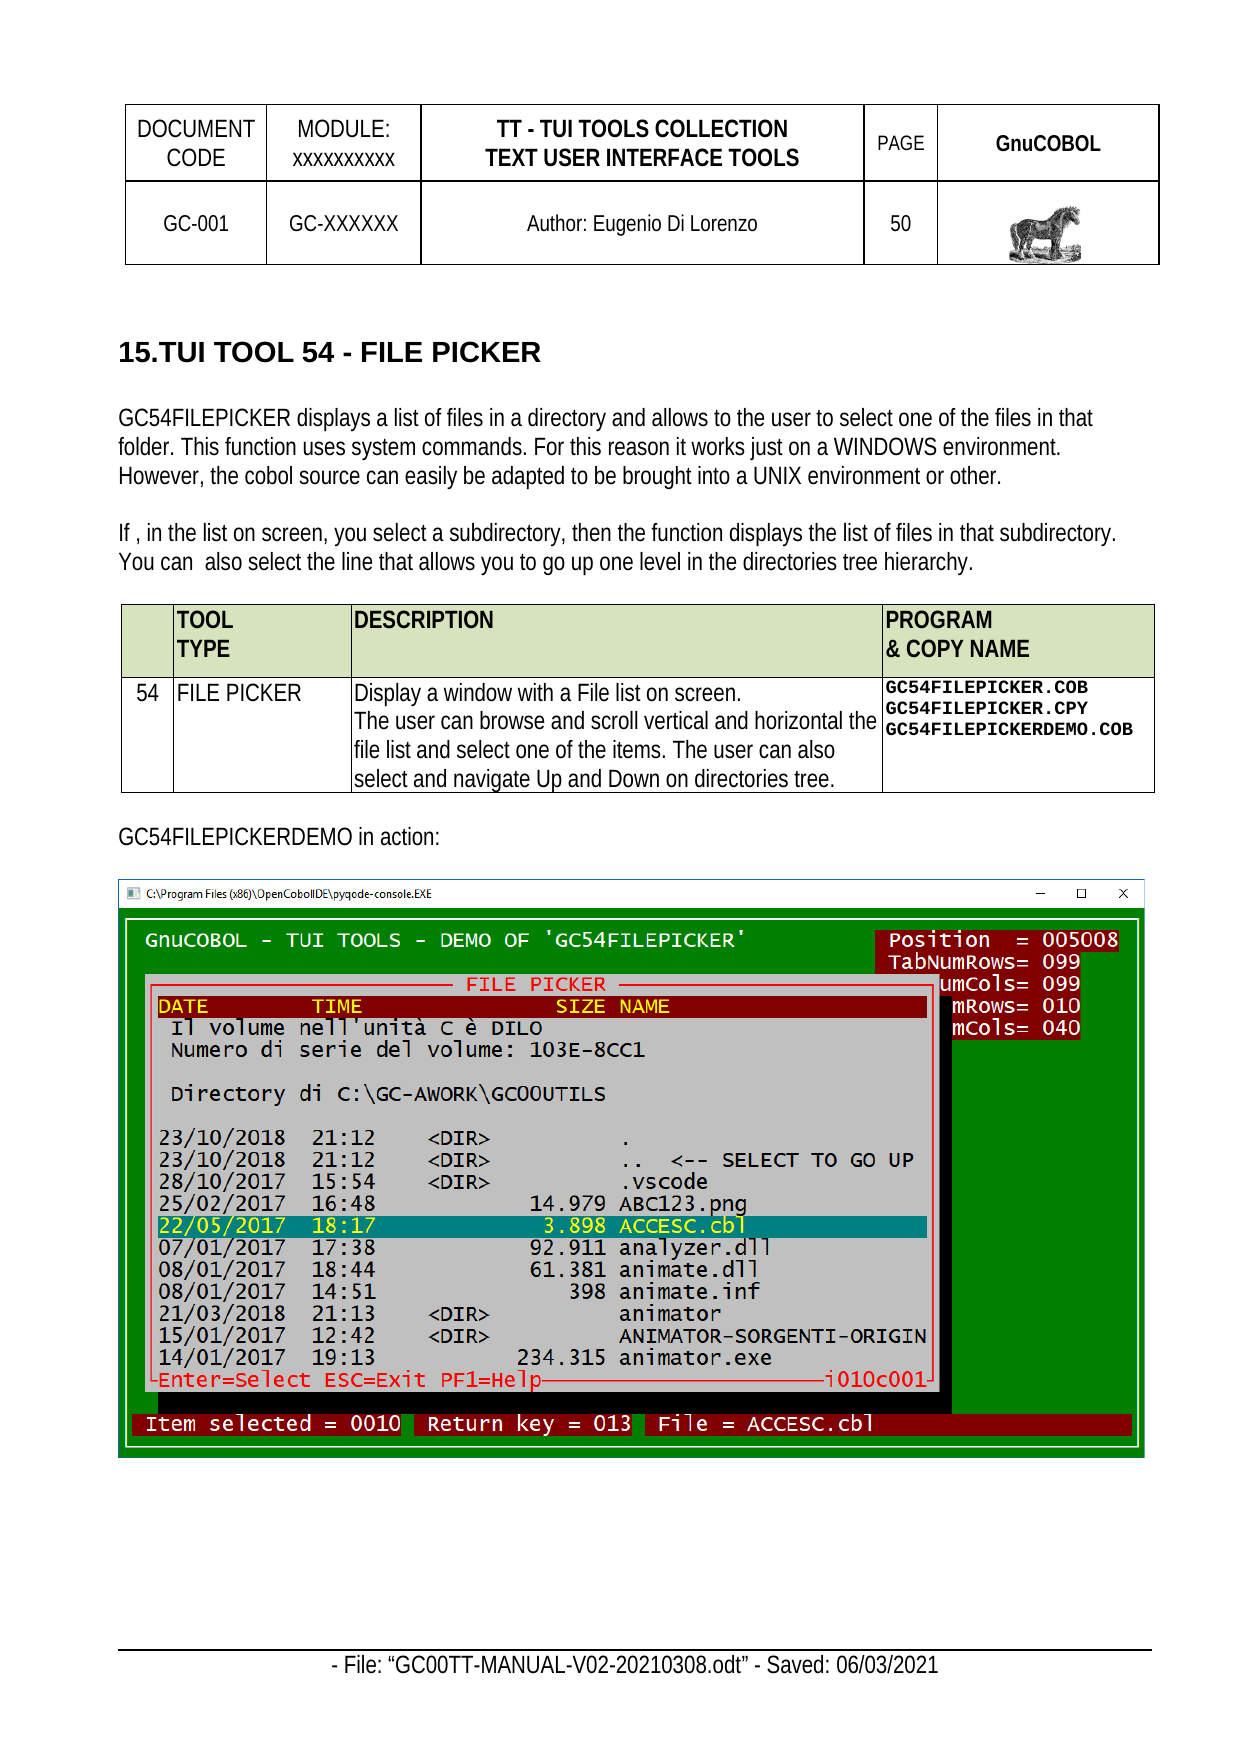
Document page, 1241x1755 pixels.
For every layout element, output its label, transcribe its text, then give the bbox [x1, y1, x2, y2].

table_header PROGRAM & COPY NAME [883, 605, 1154, 677]
table_cell 54 [122, 678, 173, 792]
text GC54FILEPICKER displays a list of files in a directory and allows to the user to select one of the files in that folder. This function uses system commands. For this reason it works just on a WINDOWS environment. However, the cobol source can easily be adapted to be brought into a UNIX environment or other. [118, 403, 1152, 489]
table_cell GC54FILEPICKER.COB GC54FILEPICKER.CPY GC54FILEPICKERDEMO.COB [883, 678, 1154, 792]
table_header TOOL TYPE [174, 605, 351, 677]
table_header [122, 605, 173, 677]
text If , in the list on screen, you select a subdirectory, then the function displays the list of files in that subdirectory. You can also select the line that allows you to go up one level in the directories tree hierarchy. [118, 489, 1152, 604]
table_header DESCRIPTION [352, 605, 882, 677]
subtitle TUI TOOL 54 - FILE PICKER [118, 335, 1152, 368]
table_cell Display a window with a File list on screen. The user can browse and scroll vertical and horizontal the file list and select one of the items. The user can also select and navigate Up and Down on directories tree. [352, 678, 882, 792]
text GC54FILEPICKERDEMO in action: [118, 822, 1152, 851]
table_cell FILE PICKER [174, 678, 351, 792]
